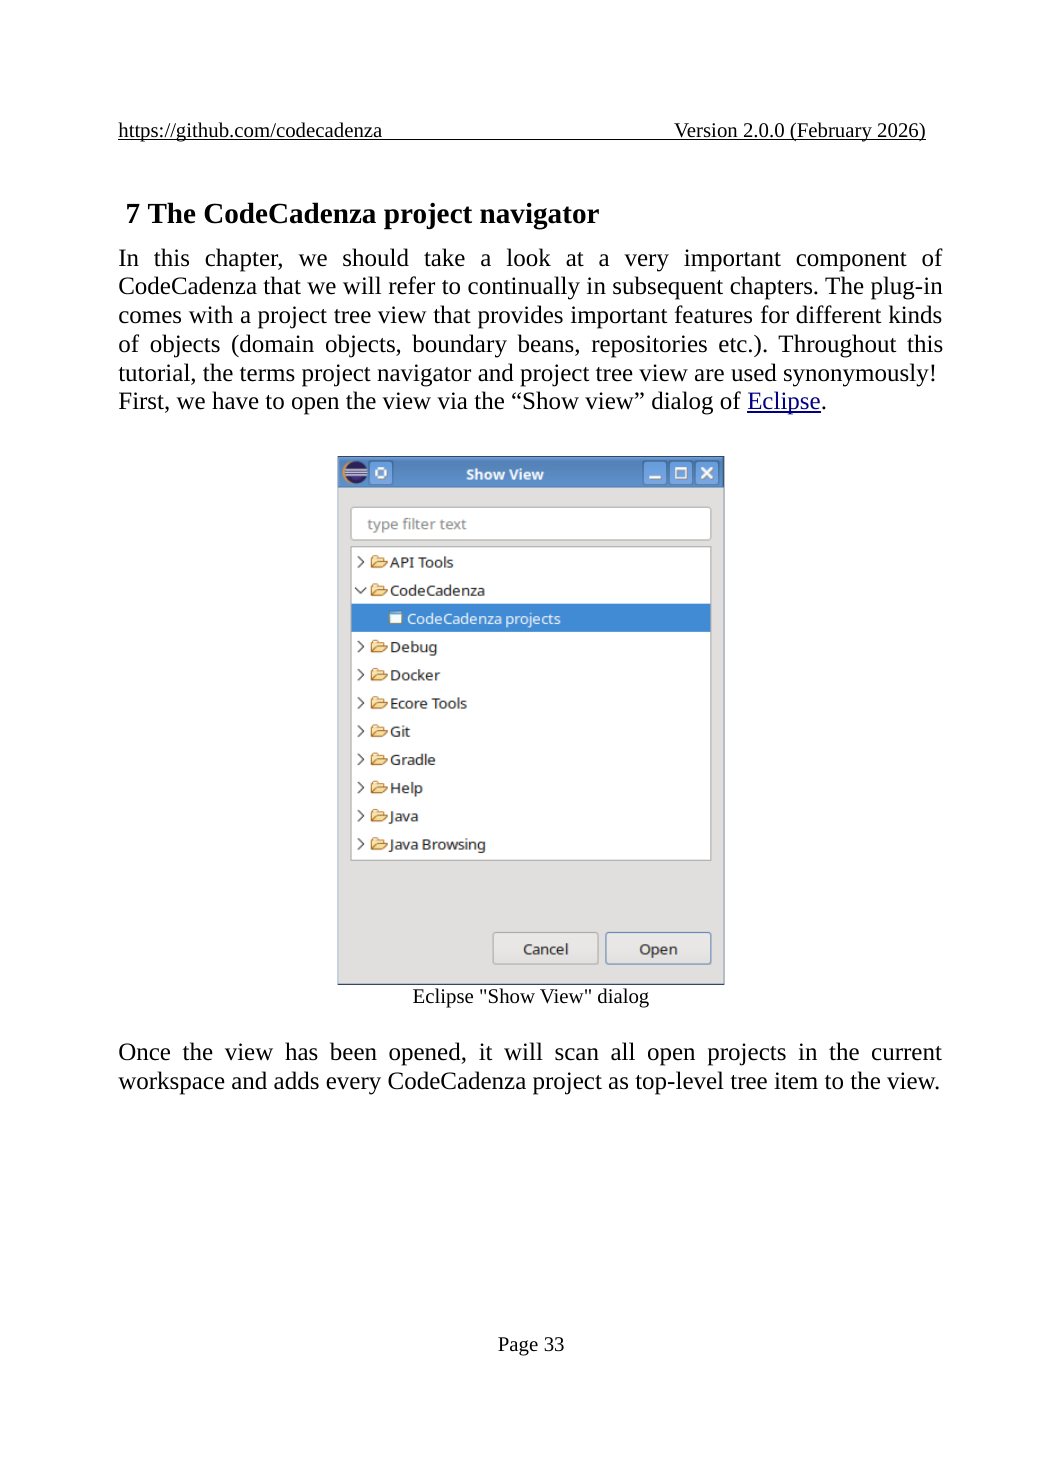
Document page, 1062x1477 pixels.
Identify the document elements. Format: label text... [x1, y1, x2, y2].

text In this chapter, we should take a look at a very important component of CodeCadenza that we will refer to continually in subsequent chapters. The plug-in comes with a project tree view that provides important features for different kinds of objects (domain objects, boundary beans, repositories etc.). Throughout this tutorial, the terms project navigator and project tree view are used synonymously! [118, 243, 944, 386]
text First, we have to open the view via the “Show view” dialog of Eclipse. [118, 386, 944, 415]
subtitle The CodeCadenza project navigator [118, 197, 944, 230]
text Eclipse "Show View" dialog [337, 985, 724, 1008]
text Once the view has been opened, it will scan all open projects in the current workspace and adds every CodeCadenza project as top-level tree item to the view. [118, 1037, 944, 1095]
picture [337, 456, 725, 985]
